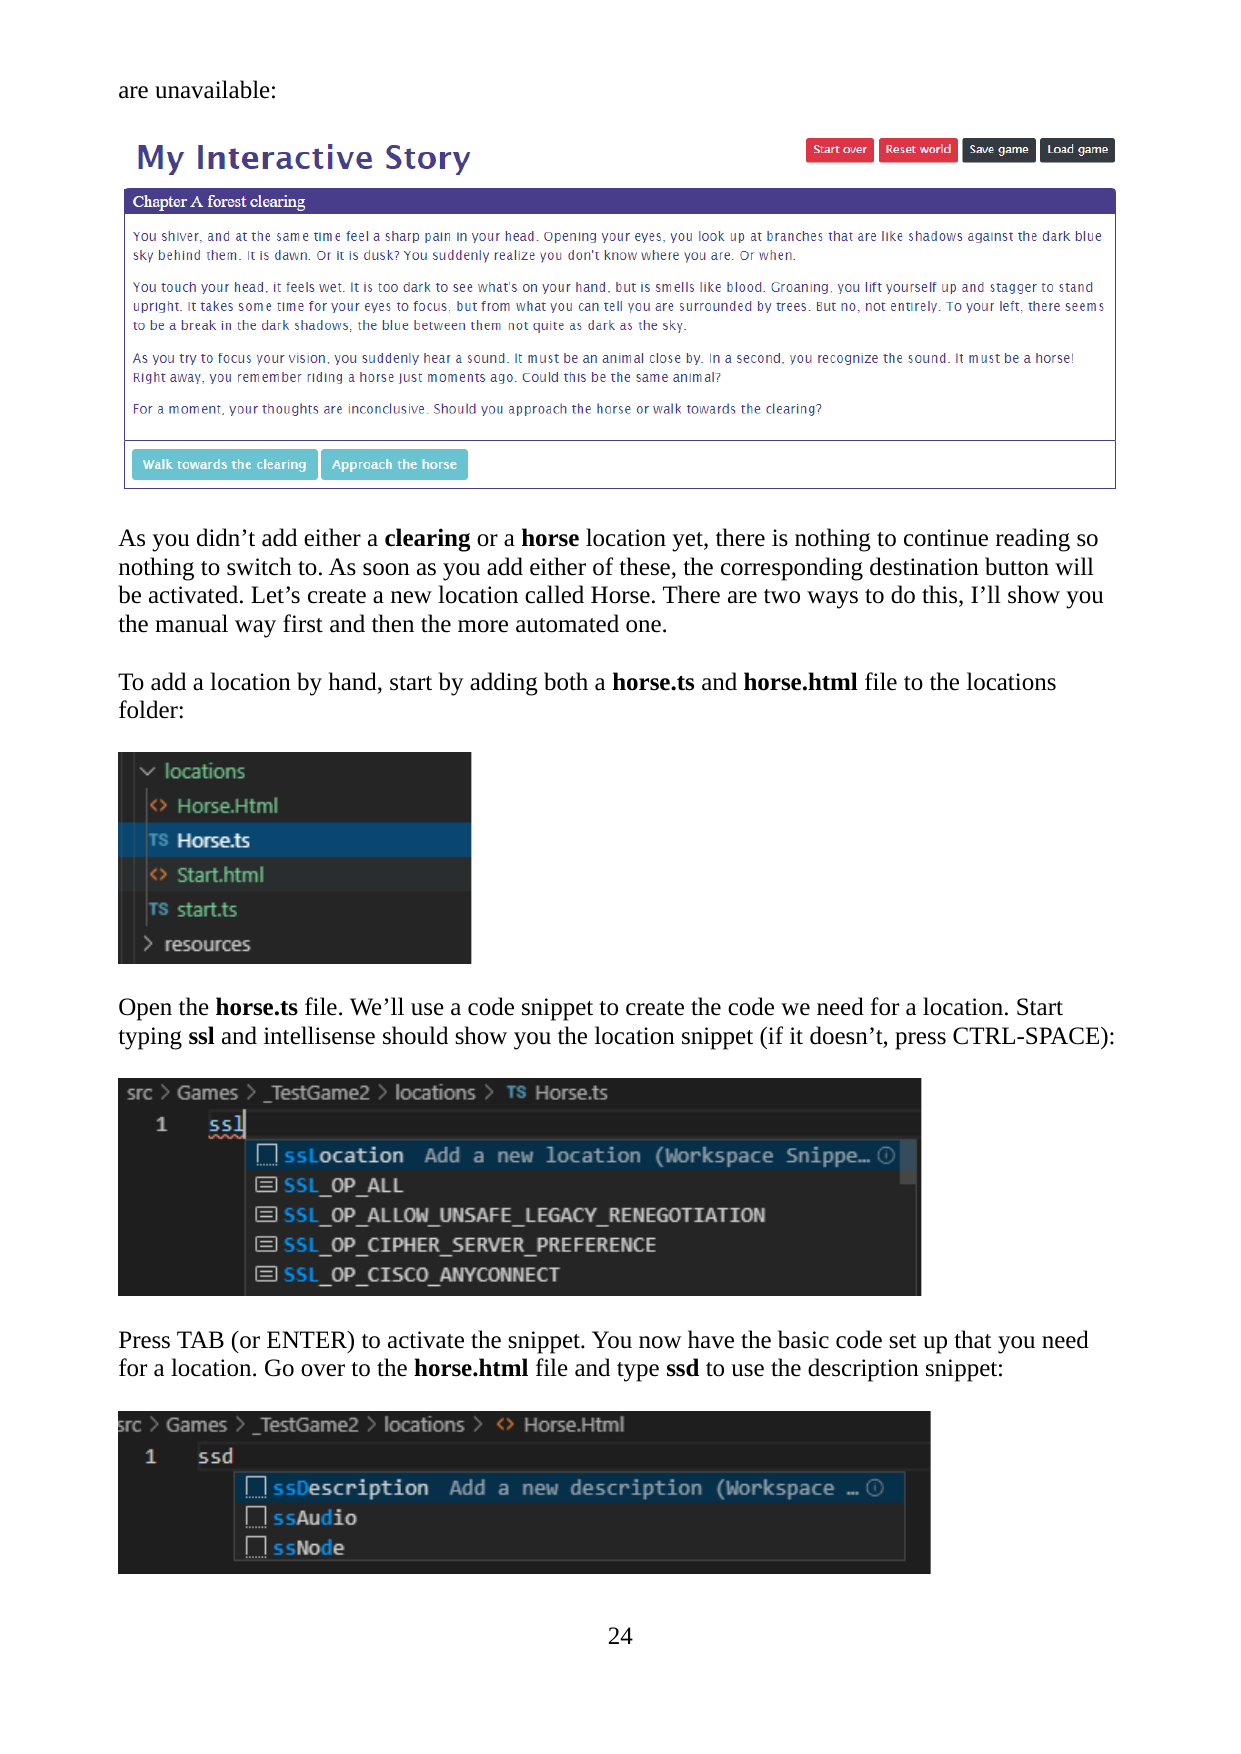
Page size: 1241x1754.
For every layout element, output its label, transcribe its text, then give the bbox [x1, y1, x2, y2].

text As you didn’t add either a clearing or a horse location yet, there is nothing to continue reading so nothing to switch to. As soon as you add either of these, the corresponding destination button will be activated. Let’s create a new location called Horse. There are two ways to do this, I’ll show you the manual way first and then the more automated one. [118, 523, 1122, 638]
text Press TAB (or ENTER) to activate the snippet. You now have the basic code set up that you need for a location. Go over to the horse.html file and type ssd to use the description snippet: [118, 1325, 1122, 1382]
text Open the horse.ts file. We’ll use a code snippet to create the code we need for a location. Start typing ssl and intellisense should show you the location snippet (if it doesn’t, press CTRL-SPACE): [118, 992, 1122, 1050]
text are unavailable: [118, 75, 1122, 104]
text To add a location by hand, start by adding both a horse.ts and horse.html file to the locations folder: [118, 667, 1122, 724]
